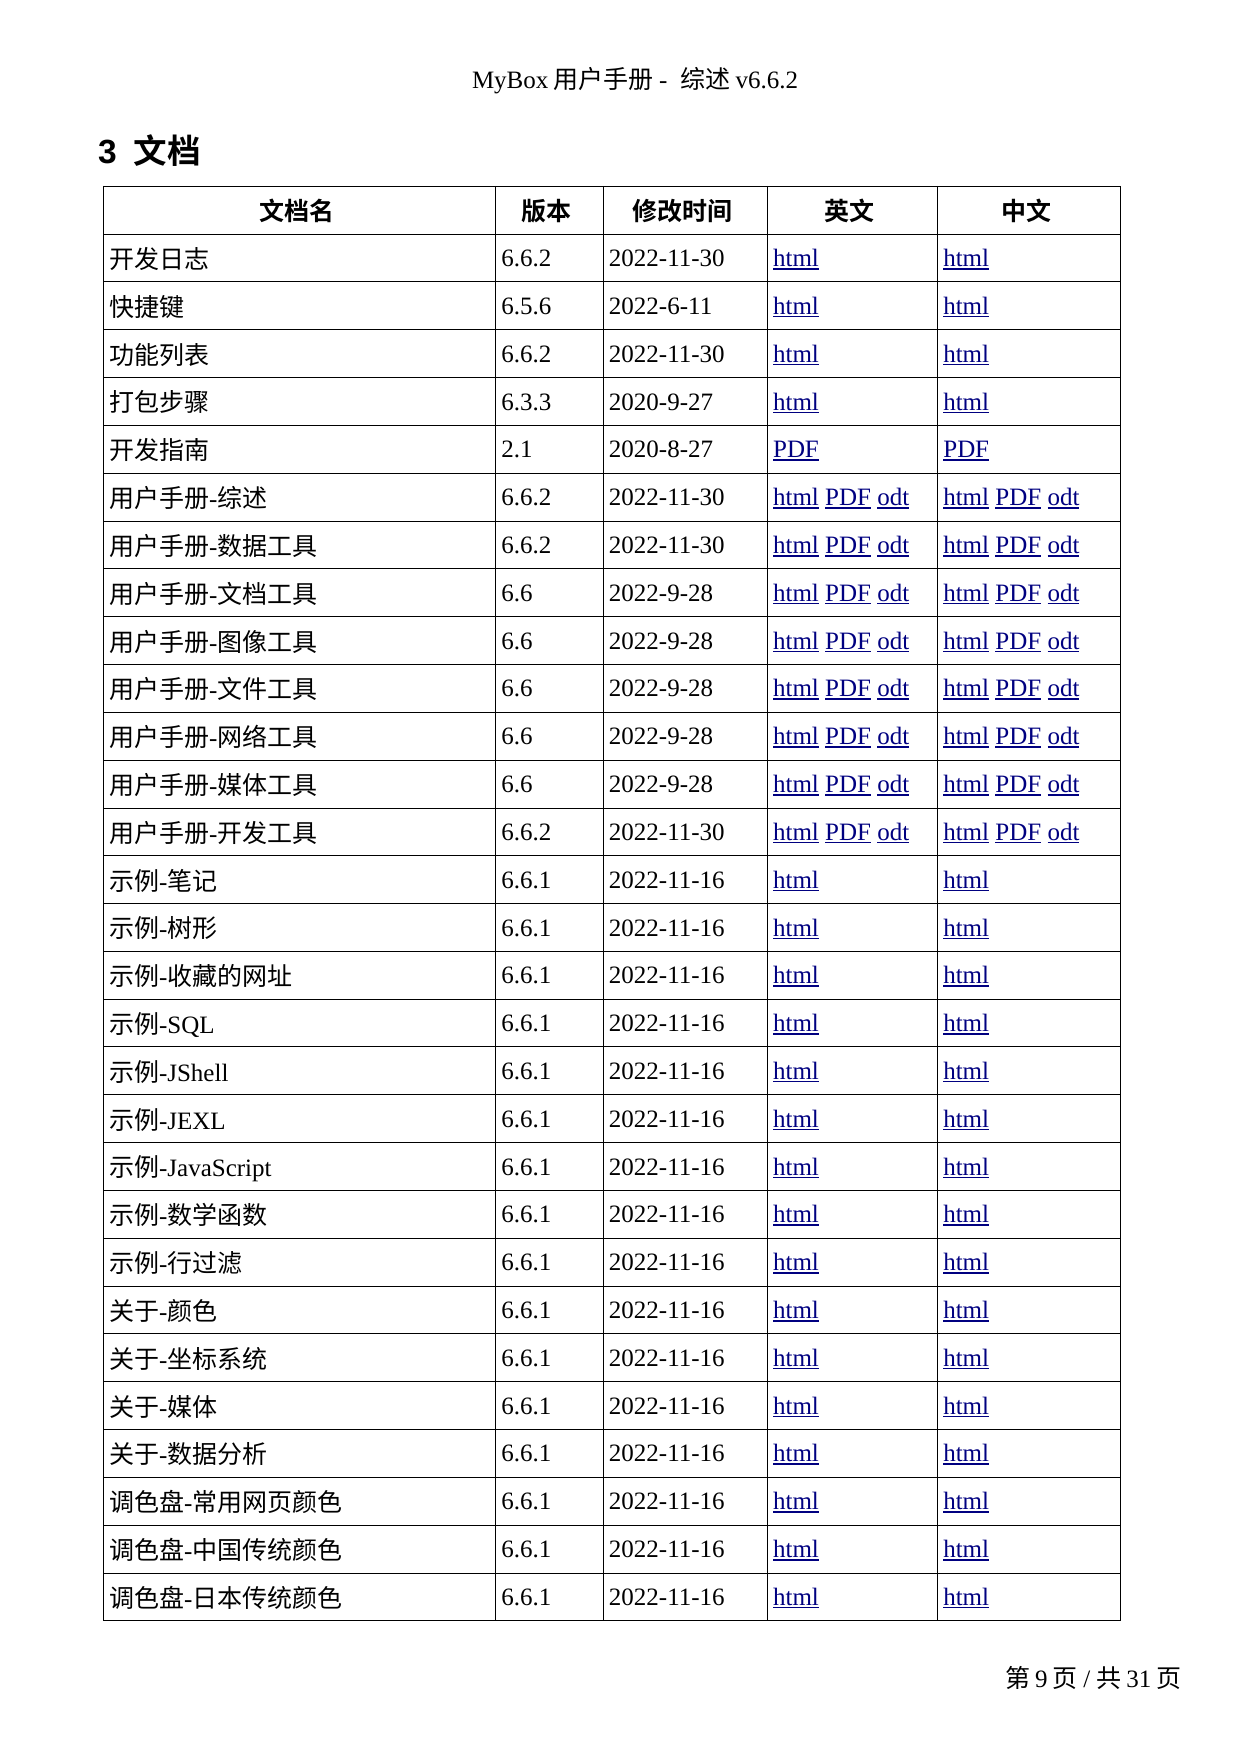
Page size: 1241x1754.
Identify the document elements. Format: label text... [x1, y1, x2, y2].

table_cell 2020-9-27 [604, 378, 767, 425]
table_cell 示例-JavaScript [104, 1143, 495, 1190]
table_cell 6.6.1 [496, 904, 603, 951]
table_cell html [768, 1143, 937, 1190]
table_cell html [938, 1287, 1120, 1333]
table_cell 6.6.1 [496, 1143, 603, 1190]
table_cell 打包步骤 [104, 378, 495, 425]
table_cell 2022-11-30 [604, 330, 767, 377]
table_cell html [938, 330, 1120, 377]
table_cell html PDF odt [768, 617, 937, 664]
subtitle 文档 [88, 125, 1181, 173]
table_cell html PDF odt [938, 522, 1120, 568]
table_cell 6.6.1 [496, 1191, 603, 1238]
table_cell 用户手册-综述 [104, 474, 495, 521]
table_cell html [768, 1287, 937, 1333]
table_cell 用户手册-开发工具 [104, 809, 495, 855]
table_cell html [938, 1047, 1120, 1094]
table_cell html [768, 1430, 937, 1477]
table_cell 6.6.2 [496, 330, 603, 377]
table_cell 调色盘-日本传统颜色 [104, 1574, 495, 1620]
table_cell 用户手册-图像工具 [104, 617, 495, 664]
table_cell 2022-11-16 [604, 1239, 767, 1286]
table_cell html [768, 1000, 937, 1046]
table_cell 6.6.1 [496, 1382, 603, 1429]
table_cell 6.6.1 [496, 1478, 603, 1524]
table_cell 2022-11-16 [604, 1334, 767, 1381]
table_cell 2022-11-30 [604, 474, 767, 521]
table_cell 2022-11-30 [604, 235, 767, 281]
table_cell 2022-11-30 [604, 522, 767, 568]
table_cell html [768, 1191, 937, 1238]
table_cell 6.6.1 [496, 1430, 603, 1477]
table_cell 调色盘-常用网页颜色 [104, 1478, 495, 1524]
table_cell html [938, 1095, 1120, 1142]
table_cell html PDF odt [768, 665, 937, 712]
table_cell html PDF odt [938, 617, 1120, 664]
table_cell html PDF odt [768, 569, 937, 616]
table_cell 调色盘-中国传统颜色 [104, 1526, 495, 1572]
table_cell html [938, 378, 1120, 425]
table_cell 示例-树形 [104, 904, 495, 951]
table_cell 2022-11-16 [604, 1000, 767, 1046]
table_cell 用户手册-数据工具 [104, 522, 495, 568]
table_cell html [938, 904, 1120, 951]
table_cell html [938, 1574, 1120, 1620]
table_cell 6.5.6 [496, 282, 603, 329]
table_cell html [768, 330, 937, 377]
table_cell 2.1 [496, 426, 603, 473]
table_cell 2022-9-28 [604, 713, 767, 759]
table_cell 6.6.1 [496, 952, 603, 999]
table_cell html PDF odt [768, 809, 937, 855]
table_cell html [768, 1526, 937, 1572]
table_cell 用户手册-文档工具 [104, 569, 495, 616]
table_cell 2022-11-16 [604, 1574, 767, 1620]
table_cell html PDF odt [938, 761, 1120, 807]
table_cell PDF [768, 426, 937, 473]
table_cell 2022-11-16 [604, 1478, 767, 1524]
table_cell 6.6.2 [496, 522, 603, 568]
table_cell 用户手册-文件工具 [104, 665, 495, 712]
table_cell 用户手册-媒体工具 [104, 761, 495, 807]
table_cell html PDF odt [938, 569, 1120, 616]
table_cell 6.6 [496, 569, 603, 616]
table_cell html [768, 1478, 937, 1524]
table_header 修改时间 [604, 187, 767, 234]
table_cell 6.6.1 [496, 1000, 603, 1046]
table_cell 示例-收藏的网址 [104, 952, 495, 999]
table_cell html PDF odt [768, 474, 937, 521]
table_cell html [938, 1478, 1120, 1524]
table_header 文档名 [104, 187, 495, 234]
table_cell html [768, 1382, 937, 1429]
table_cell 2022-11-16 [604, 1430, 767, 1477]
table_cell 6.6.1 [496, 1574, 603, 1620]
table_cell html PDF odt [768, 522, 937, 568]
table_cell html [768, 1574, 937, 1620]
table_cell 6.6.1 [496, 1047, 603, 1094]
table_cell html [938, 1239, 1120, 1286]
table_cell 6.6.2 [496, 235, 603, 281]
table_cell html PDF odt [768, 761, 937, 807]
table_cell html [938, 1526, 1120, 1572]
table_cell html [938, 282, 1120, 329]
table_cell 关于-媒体 [104, 1382, 495, 1429]
table_cell 示例-笔记 [104, 856, 495, 903]
table_header 版本 [496, 187, 603, 234]
table_cell 示例-数学函数 [104, 1191, 495, 1238]
table_cell 2022-9-28 [604, 569, 767, 616]
table_cell 6.6.1 [496, 1287, 603, 1333]
table_cell 6.6.1 [496, 1095, 603, 1142]
table_cell html [768, 378, 937, 425]
table_cell 2022-9-28 [604, 665, 767, 712]
table_cell html [938, 952, 1120, 999]
table_cell 6.6.2 [496, 474, 603, 521]
table_cell 6.6.1 [496, 1526, 603, 1572]
table_cell 6.3.3 [496, 378, 603, 425]
table_cell 关于-数据分析 [104, 1430, 495, 1477]
table_cell html [768, 1334, 937, 1381]
table_cell 2022-11-16 [604, 904, 767, 951]
table_cell html [768, 1047, 937, 1094]
table_cell 2022-11-16 [604, 1191, 767, 1238]
table_cell 2022-11-16 [604, 1143, 767, 1190]
table_cell html [768, 1239, 937, 1286]
table_cell html PDF odt [938, 713, 1120, 759]
table_cell 6.6.2 [496, 809, 603, 855]
table_cell 2022-9-28 [604, 761, 767, 807]
table_cell html [768, 1095, 937, 1142]
table_cell 2022-11-16 [604, 952, 767, 999]
table_cell 6.6 [496, 761, 603, 807]
table_header 英文 [768, 187, 937, 234]
table_cell 6.6.1 [496, 1334, 603, 1381]
table_cell 2022-11-16 [604, 856, 767, 903]
table_cell 示例-JShell [104, 1047, 495, 1094]
table_cell html PDF odt [938, 474, 1120, 521]
table_cell 示例-JEXL [104, 1095, 495, 1142]
table_cell html [938, 1382, 1120, 1429]
table_cell 2022-6-11 [604, 282, 767, 329]
table_cell 6.6.1 [496, 856, 603, 903]
table_cell PDF [938, 426, 1120, 473]
table_cell 开发日志 [104, 235, 495, 281]
table_cell 快捷键 [104, 282, 495, 329]
table_cell 2022-11-16 [604, 1287, 767, 1333]
table_cell html [938, 1191, 1120, 1238]
table_cell html PDF odt [768, 713, 937, 759]
table_cell 6.6 [496, 617, 603, 664]
table_cell 2020-8-27 [604, 426, 767, 473]
table_cell html [768, 235, 937, 281]
table_cell 示例-SQL [104, 1000, 495, 1046]
table_cell html [938, 1334, 1120, 1381]
table_cell html [938, 235, 1120, 281]
table_header 中文 [938, 187, 1120, 234]
table_cell 2022-11-16 [604, 1382, 767, 1429]
table_cell 6.6.1 [496, 1239, 603, 1286]
table_cell html [768, 952, 937, 999]
table_cell html [938, 1000, 1120, 1046]
table_cell html PDF odt [938, 809, 1120, 855]
table_cell 6.6 [496, 665, 603, 712]
table_cell 开发指南 [104, 426, 495, 473]
table_cell 关于-颜色 [104, 1287, 495, 1333]
table_cell html [938, 1430, 1120, 1477]
table_cell 6.6 [496, 713, 603, 759]
table_cell 关于-坐标系统 [104, 1334, 495, 1381]
table_cell 用户手册-网络工具 [104, 713, 495, 759]
table_cell html [768, 904, 937, 951]
table_cell html [768, 856, 937, 903]
table_cell 功能列表 [104, 330, 495, 377]
table_cell html [938, 856, 1120, 903]
table_cell 2022-11-30 [604, 809, 767, 855]
table_cell 2022-11-16 [604, 1047, 767, 1094]
table_cell 2022-9-28 [604, 617, 767, 664]
table_cell 示例-行过滤 [104, 1239, 495, 1286]
table_cell html PDF odt [938, 665, 1120, 712]
table_cell html [768, 282, 937, 329]
table_cell html [938, 1143, 1120, 1190]
table_cell 2022-11-16 [604, 1095, 767, 1142]
table_cell 2022-11-16 [604, 1526, 767, 1572]
